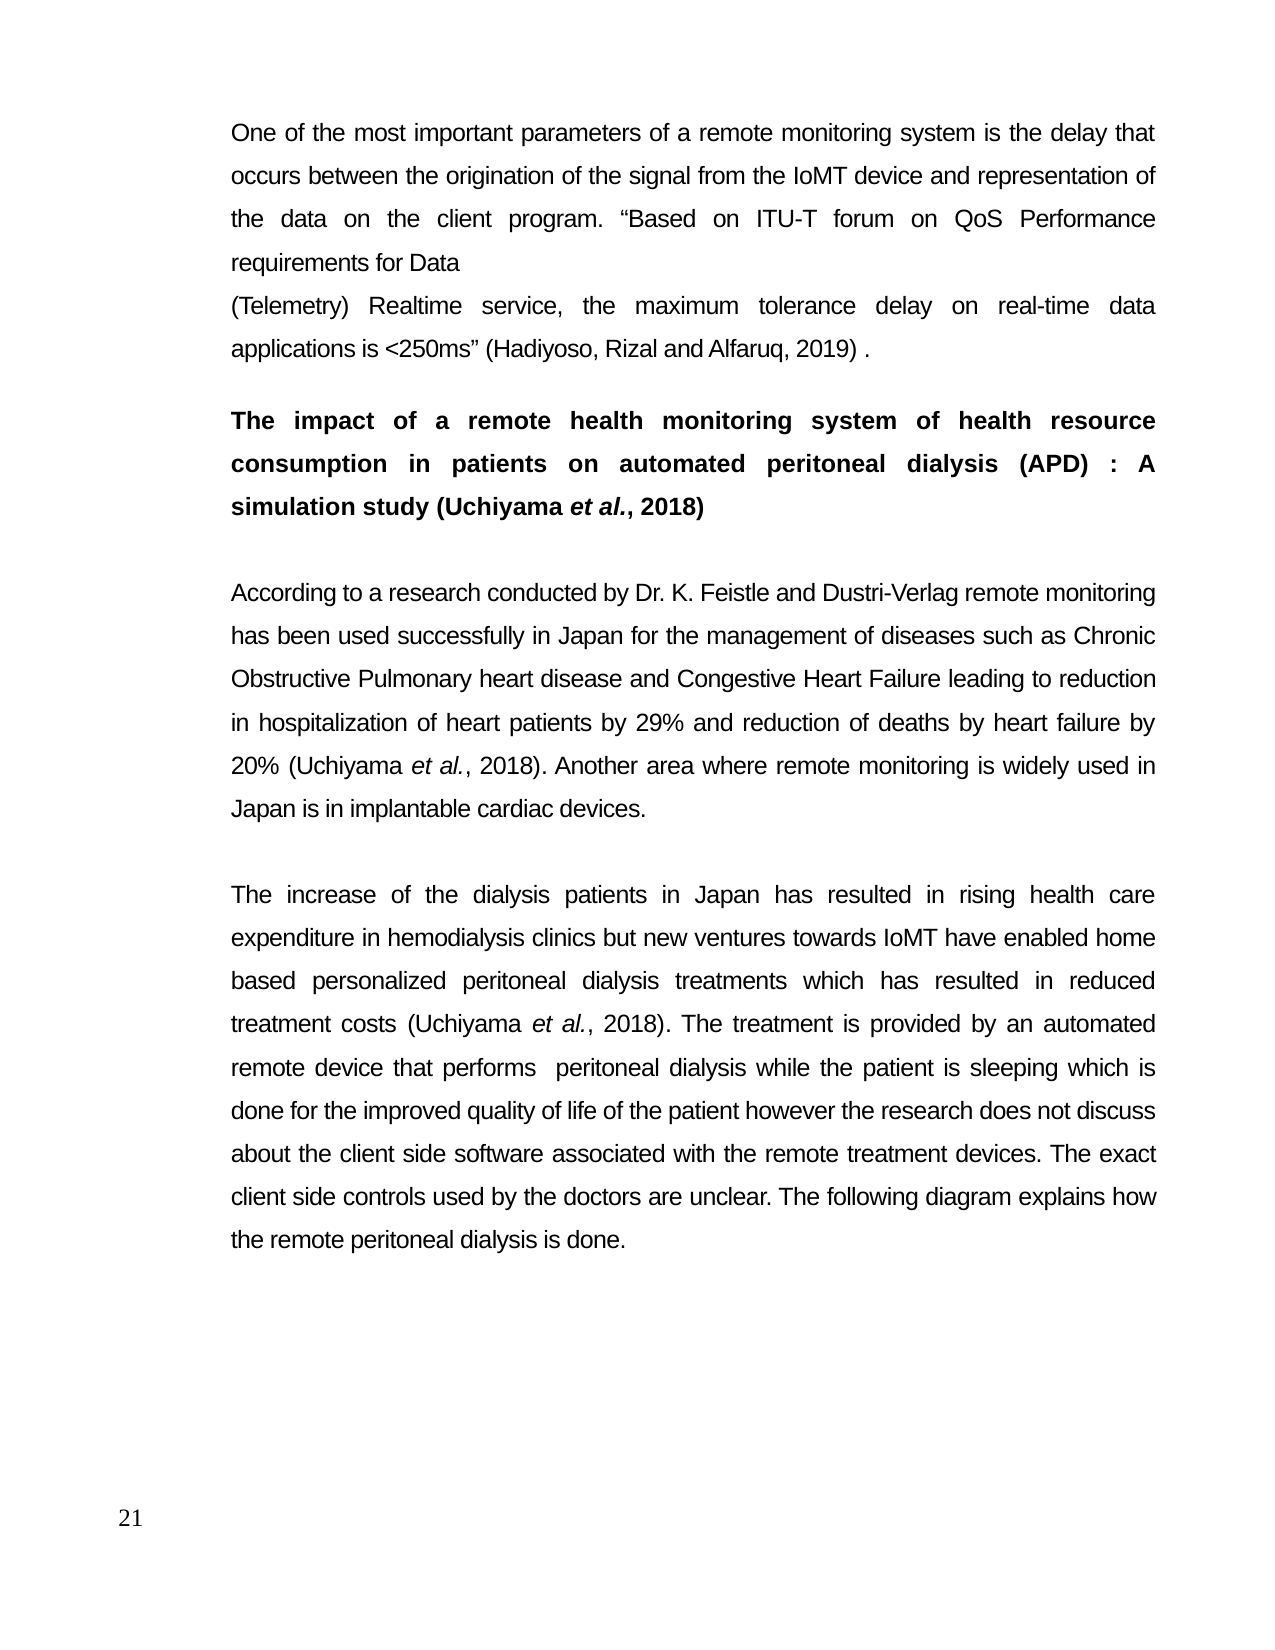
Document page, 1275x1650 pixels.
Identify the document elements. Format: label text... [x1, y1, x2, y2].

text According to a research conducted by Dr. K. Feistle and Dustri-Verlag remote monitoring has been used successfully in Japan for the management of diseases such as Chronic Obstructive Pulmonary heart disease and Congestive Heart Failure leading to reduction in hospitalization of heart patients by 29% and reduction of deaths by heart failure by 20% (Uchiyama et al., 2018)⁠. Another area where remote monitoring is widely used in Japan is in implantable cardiac devices. [231, 578, 1157, 822]
text The impact of a remote health monitoring system of health resource consumption in patients on automated peritoneal dialysis (APD) : A simulation study (Uchiyama et al., 2018)⁠ [231, 406, 1157, 521]
text One of the most important parameters of a remote monitoring system is the delay that occurs between the origination of the signal from the IoMT device and representation of the data on the client program. “Based on ITU-T forum on QoS Performance requirements for Data [231, 118, 1157, 276]
text The increase of the dialysis patients in Japan has resulted in rising health care expenditure in hemodialysis clinics but new ventures towards IoMT have enabled home based personalized peritoneal dialysis treatments which has resulted in reduced treatment costs (Uchiyama et al., 2018)⁠. The treatment is provided by an automated remote device that performs peritoneal dialysis while the patient is sleeping which is done for the improved quality of life of the patient however the research does not discuss about the client side software associated with the remote treatment devices. The exact client side controls used by the doctors are unclear. The following diagram explains how the remote peritoneal dialysis is done. [231, 880, 1157, 1254]
text (Telemetry) Realtime service, the maximum tolerance delay on real-time data applications is <250ms” (Hadiyoso, Rizal and Alfaruq, 2019)⁠ . [231, 291, 1157, 362]
